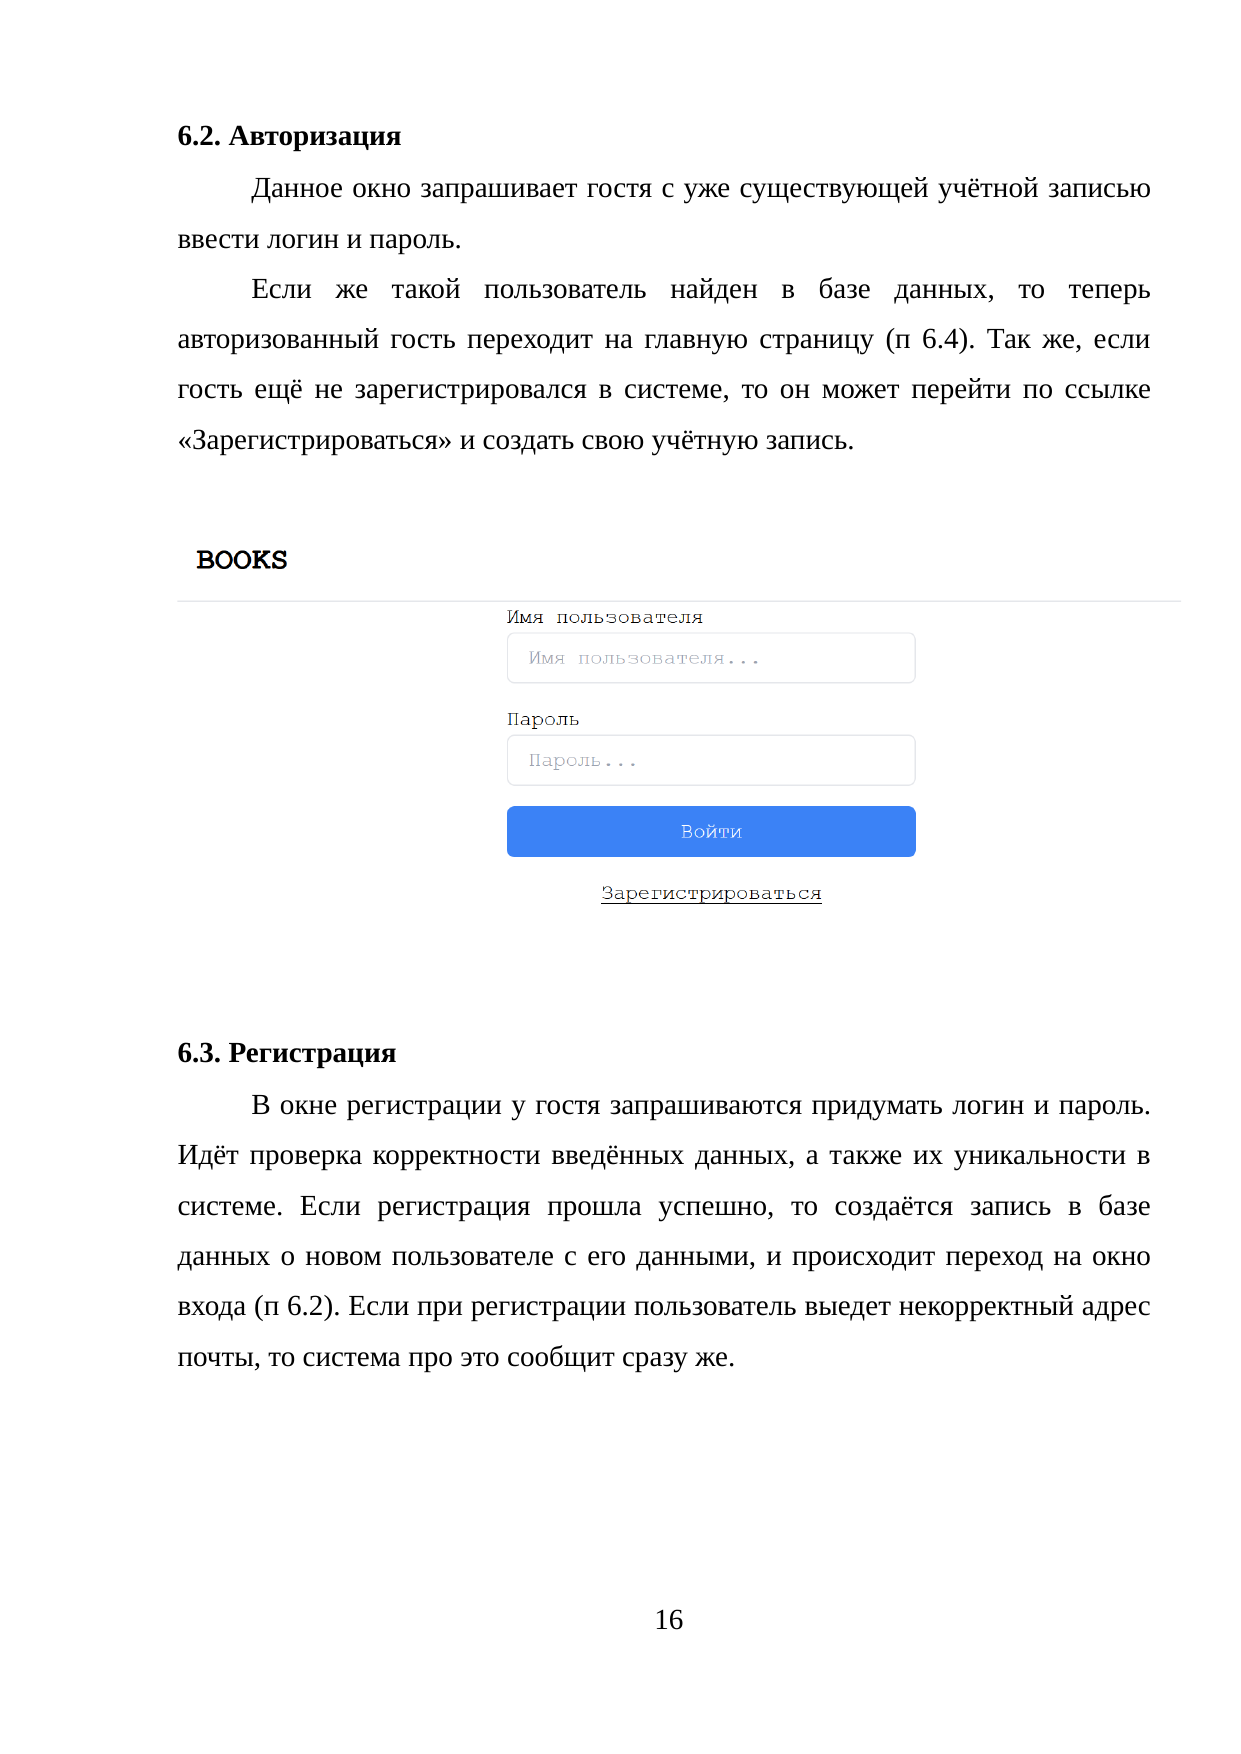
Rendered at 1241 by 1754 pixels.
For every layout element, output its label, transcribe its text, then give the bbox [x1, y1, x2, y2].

text Если же такой пользователь найден в базе данных, то теперь авторизованный гость переходит на главную страницу (п 6.4). Так же, если гость ещё не зарегистрировался в системе, то он может перейти по ссылке «Зарегистрироваться» и создать свою учётную запись. [177, 271, 1152, 456]
subtitle 6.3. Регистрация [177, 1035, 1152, 1068]
subtitle 6.2. Авторизация [177, 118, 1152, 152]
text Данное окно запрашивает гостя с уже существующей учётной записью ввести логин и пароль. [177, 170, 1152, 254]
text В окне регистрации у гостя запрашиваются придумать логин и пароль. Идёт проверка корректности введённых данных, а также их уникальности в системе. Если регистрация прошла успешно, то создаётся запись в базе данных о новом пользователе с его данными, и происходит переход на окно входа (п 6.2). Если при регистрации пользователь выедет некорректный адрес почты, то система про это сообщит сразу же. [177, 1087, 1152, 1372]
picture [177, 526, 1182, 947]
